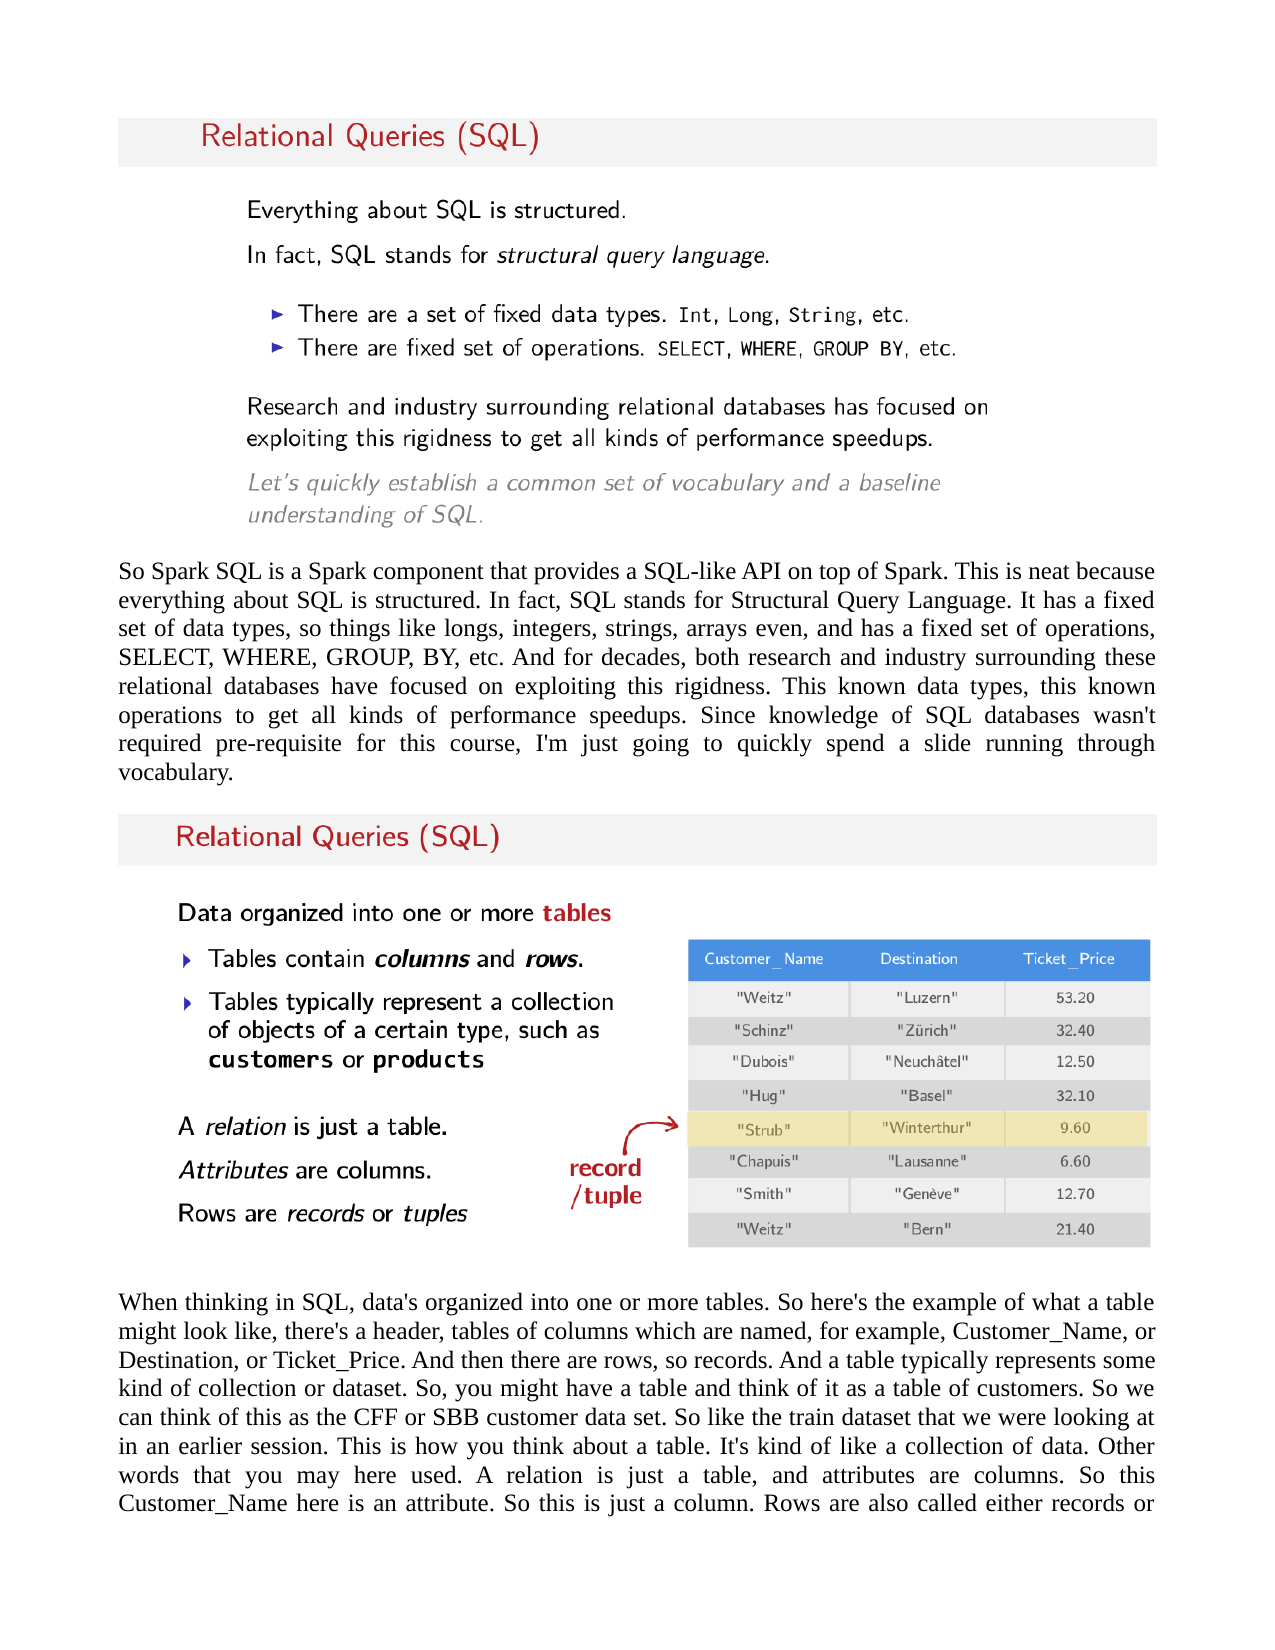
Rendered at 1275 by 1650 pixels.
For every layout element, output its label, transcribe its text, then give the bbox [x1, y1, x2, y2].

text When thinking in SQL, data's organized into one or more tables. So here's the example of what a table might look like, there's a header, tables of columns which are named, for example, Customer_Name, or Destination, or Ticket_Price. And then there are rows, so records. And a table typically represents some kind of collection or dataset. So, you might have a table and think of it as a table of customers. So we can think of this as the CFF or SBB customer data set. So like the train dataset that we were looking at in an earlier session. This is how you think about a table. It's kind of like a collection of data. Other words that you may here used. A relation is just a table, and attributes are columns. So this Customer_Name here is an attribute. So this is just a column. Rows are also called either records or [118, 1287, 1157, 1517]
picture [118, 118, 1157, 528]
picture [118, 814, 1157, 1259]
text So Spark SQL is a Spark component that provides a SQL-like API on top of Spark. This is neat because everything about SQL is structured. In fact, SQL stands for Structural Query Language. It has a fixed set of data types, so things like longs, integers, strings, arrays even, and has a fixed set of operations, SELECT, WHERE, GROUP, BY, etc. And for decades, both research and industry surrounding these relational databases have focused on exploiting this rigidness. This known data types, this known operations to get all kinds of performance speedups. Since knowledge of SQL databases wasn't required pre-requisite for this course, I'm just going to quickly spend a slide running through vocabulary. [118, 556, 1157, 786]
